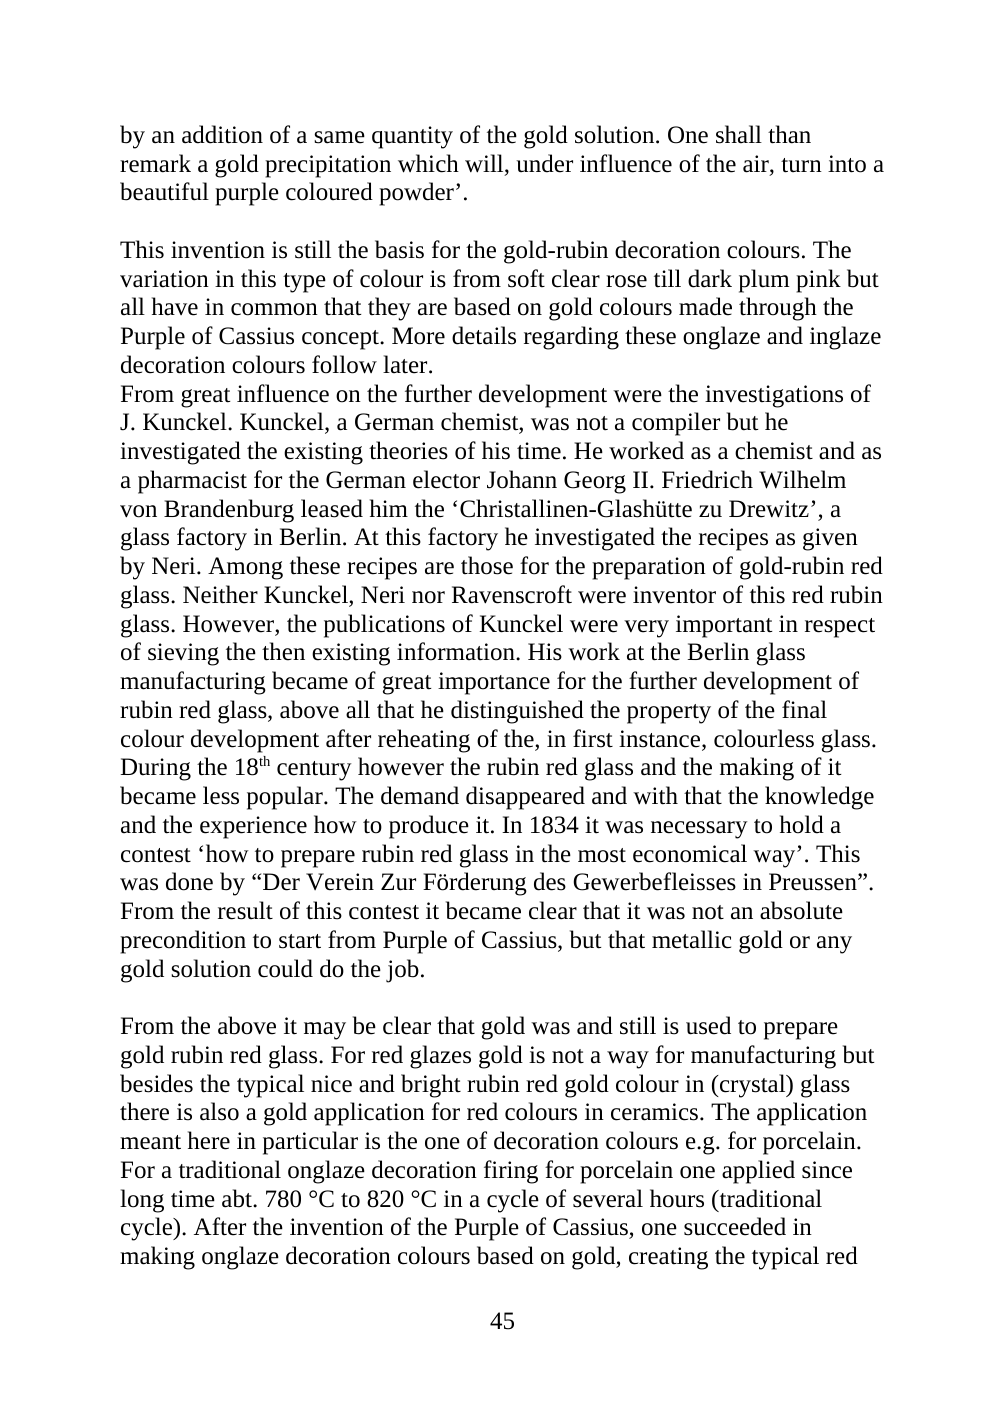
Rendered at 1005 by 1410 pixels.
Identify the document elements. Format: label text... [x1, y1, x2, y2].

text From the above it may be clear that gold was and still is used to prepare gold rubin red glass. For red glazes gold is not a way for manufacturing but besides the typical nice and bright rubin red gold colour in (crystal) glass there is also a gold application for red colours in ceramics. The application meant here in particular is the one of decoration colours e.g. for porcelain. For a traditional onglaze decoration firing for porcelain one applied since long time abt. 780 °C to 820 °C in a cycle of several hours (traditional cycle). After the invention of the Purple of Cassius, one succeeded in making onglaze decoration colours based on gold, creating the typical red [120, 1011, 885, 1270]
text From great influence on the further development were the investigations of J. Kunckel. Kunckel, a German chemist, was not a compiler but he investigated the existing theories of his time. He worked as a chemist and as a pharmacist for the German elector Johann Georg II. Friedrich Wilhelm von Brandenburg leased him the ‘Christallinen-Glashütte zu Drewitz’, a glass factory in Berlin. At this factory he investigated the recipes as given by Neri. Among these recipes are those for the preparation of gold-rubin red glass. Neither Kunckel, Neri nor Ravenscroft were inventor of this red rubin glass. However, the publications of Kunckel were very important in respect of sieving the then existing information. His work at the Berlin glass manufacturing became of great importance for the further development of rubin red glass, above all that he distinguished the property of the final colour development after reheating of the, in first instance, colourless glass. [120, 379, 885, 752]
text During the 18th century however the rubin red glass and the making of it became less popular. The demand disappeared and with that the knowledge and the experience how to produce it. In 1834 it was necessary to hold a contest ‘how to prepare rubin red glass in the most economical way’. This was done by “Der Verein Zur Förderung des Gewerbefleisses in Preussen”. From the result of this contest it became clear that it was not an absolute precondition to start from Purple of Cassius, but that metallic gold or any gold solution could do the job. [120, 752, 885, 982]
text This invention is still the basis for the gold-rubin decoration colours. The variation in this type of colour is from soft clear rose till dark plum pink but all have in common that they are based on gold colours made through the Purple of Cassius concept. More details regarding these onglaze and inglaze decoration colours follow later. [120, 235, 885, 379]
text by an addition of a same quantity of the gold solution. One shall than remark a gold precipitation which will, under influence of the air, turn into a beautiful purple coloured powder’. [120, 120, 885, 206]
